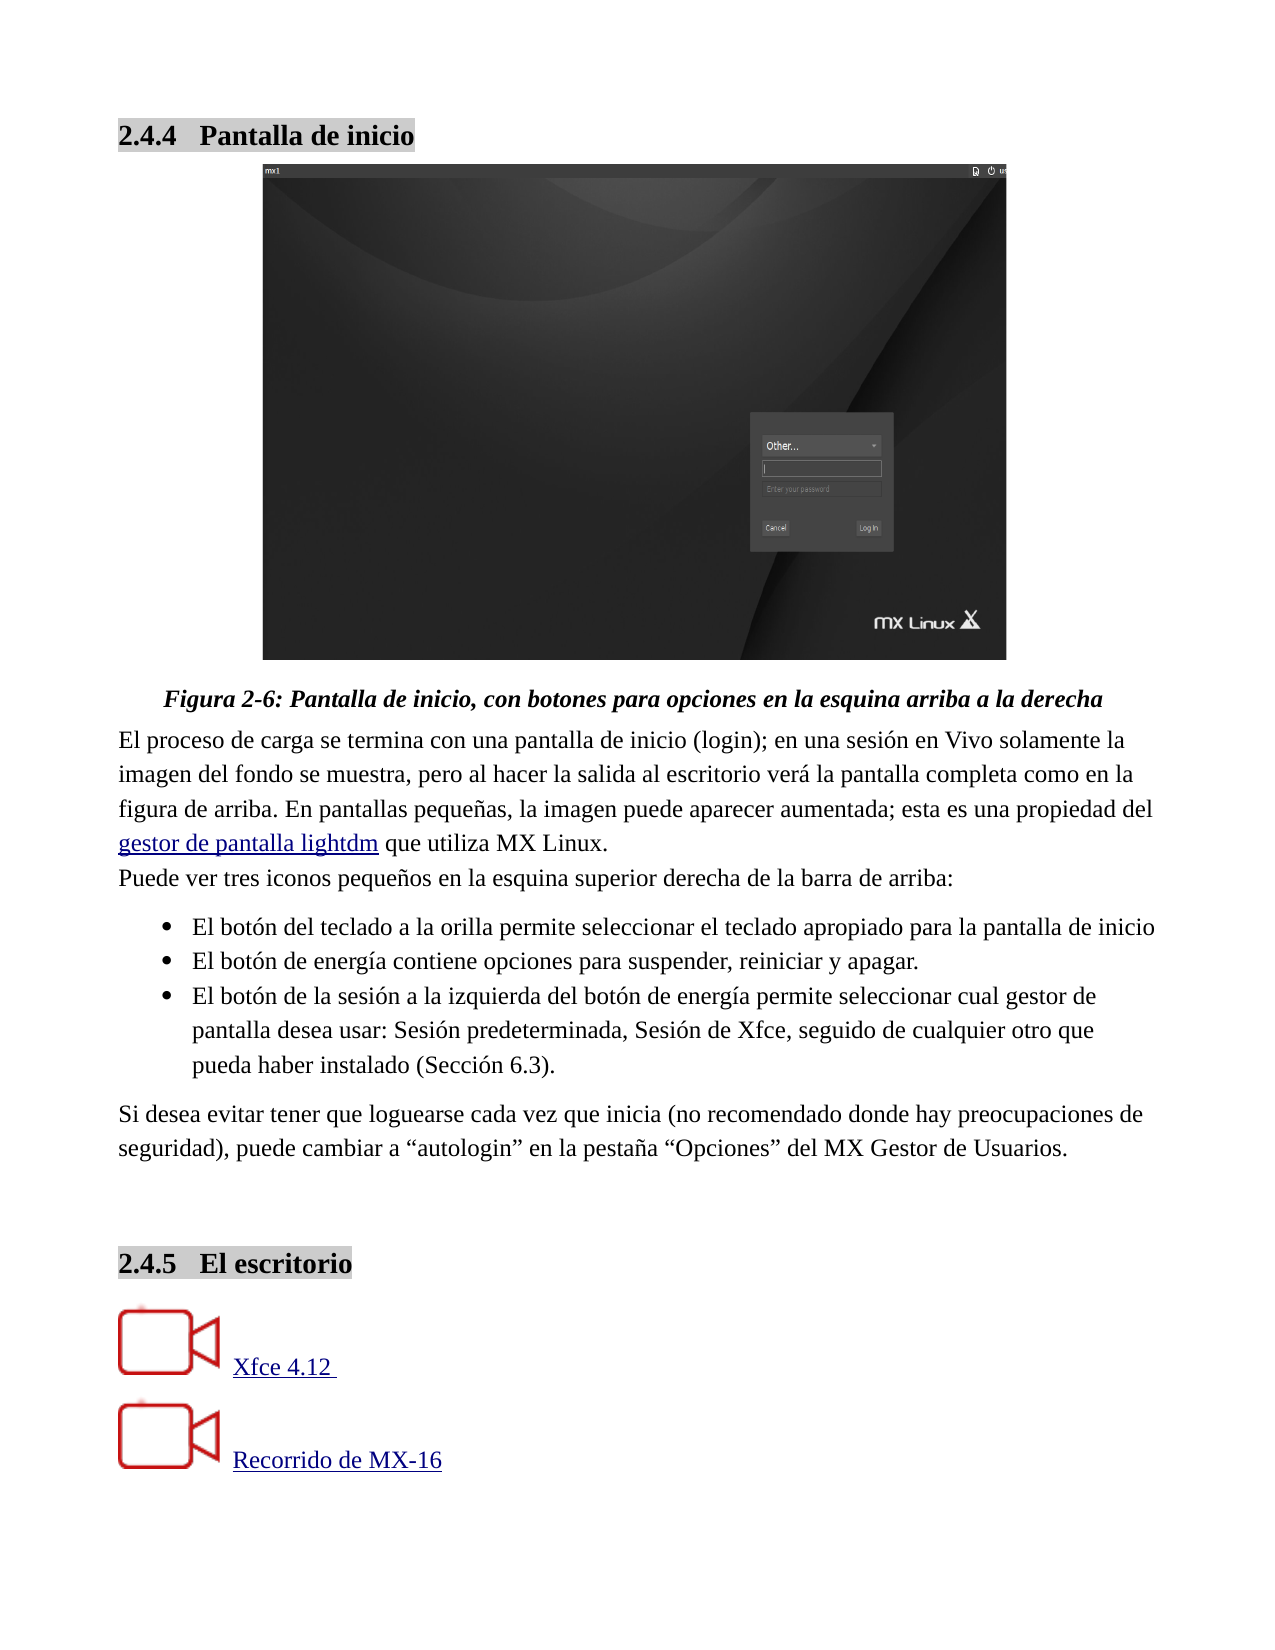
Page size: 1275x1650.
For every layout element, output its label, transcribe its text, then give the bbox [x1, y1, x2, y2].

text Xfce 4.12 [118, 1292, 1157, 1380]
text Figura 2-6: Pantalla de inicio, con botones para opciones en la esquina arriba a la derecha [118, 684, 1157, 712]
text El proceso de carga se termina con una pantalla de inicio (login); en una sesión en Vivo solamente la imagen del fondo se muestra, pero al hacer la salida al escritorio verá la pantalla completa como en la figura de arriba. En pantallas pequeñas, la imagen puede aparecer aumentada; esta es una propiedad del gestor de pantalla lightdm que utiliza MX Linux. [118, 725, 1157, 857]
picture [118, 1386, 220, 1469]
list El botón de energía contiene opciones para suspender, reiniciar y apagar. [162, 946, 1157, 975]
subtitle 2.4.5 El escritorio [352, 1246, 1157, 1279]
text Si desea evitar tener que loguearse cada vez que inicia (no recomendado donde hay preocupaciones de seguridad), puede cambiar a “autologin” en la pestaña “Opciones” del MX Gestor de Usuarios. [118, 1099, 1157, 1162]
text Puede ver tres iconos pequeños en la esquina superior derecha de la barra de arriba: [118, 863, 1157, 892]
picture [262, 164, 1007, 660]
list El botón del teclado a la orilla permite seleccionar el teclado apropiado para la pantalla de inicio [162, 912, 1157, 941]
list El botón de la sesión a la izquierda del botón de energía permite seleccionar cual gestor de pantalla desea usar: Sesión predeterminada, Sesión de Xfce, seguido de cualquier otro que pueda haber instalado (Sección 6.3). [162, 981, 1157, 1078]
subtitle 2.4.4 Pantalla de inicio [415, 118, 1157, 152]
picture [118, 1292, 220, 1375]
text Recorrido de MX-16 [118, 1386, 1157, 1474]
